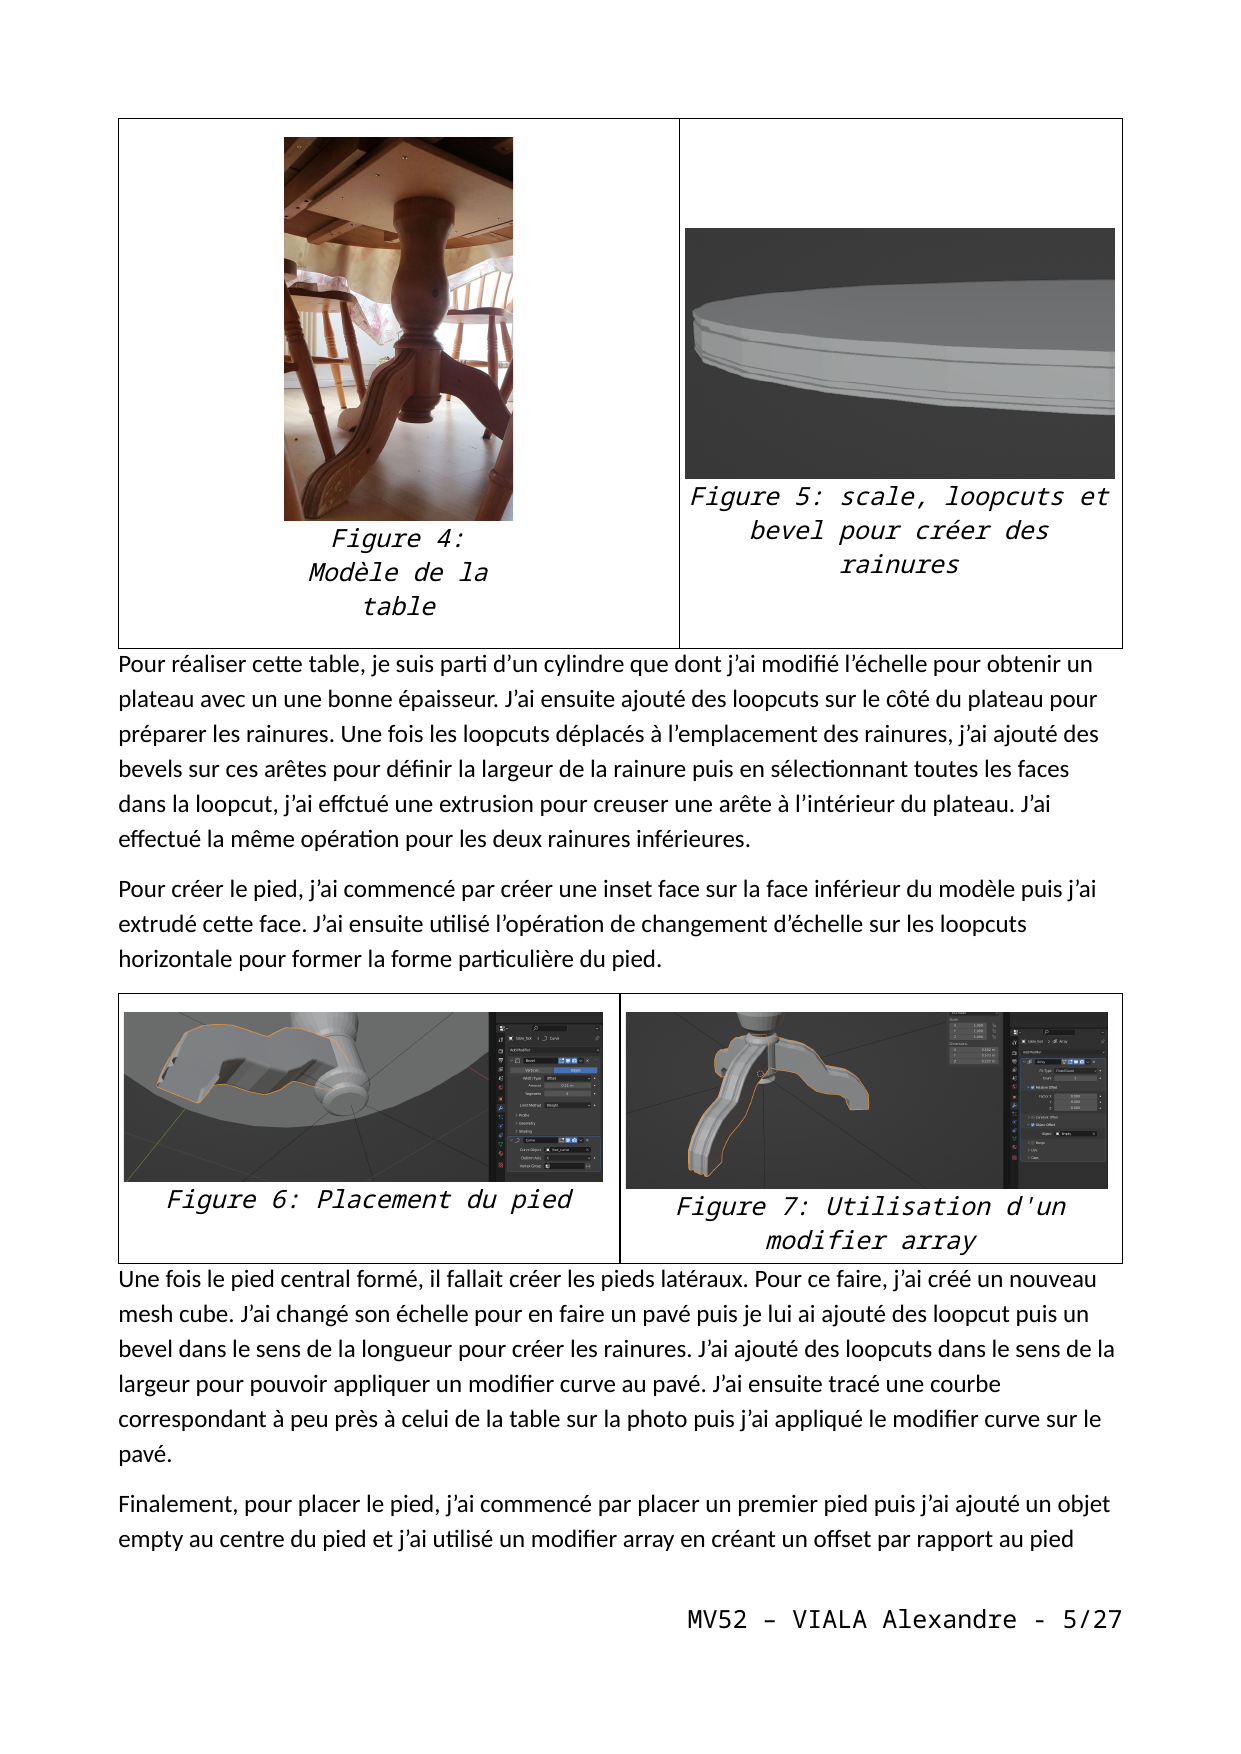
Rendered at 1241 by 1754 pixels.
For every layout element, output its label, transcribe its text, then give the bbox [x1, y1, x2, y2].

picture [685, 228, 1115, 479]
table_header [119, 994, 619, 1262]
text Pour réaliser cette table, je suis parti d’un cylindre que dont j’ai modifié l’échelle pour obtenir un plateau avec un une bonne épaisseur. J’ai ensuite ajouté des loopcuts sur le côté du plateau pour préparer les rainures. Une fois les loopcuts déplacés à l’emplacement des rainures, j’ai ajouté des bevels sur ces arêtes pour définir la largeur de la rainure puis en sélectionnant toutes les faces dans la loopcut, j’ai effctué une extrusion pour creuser une arête à l’intérieur du plateau. J’ai effectué la même opération pour les deux rainures inférieures. [118, 649, 1122, 854]
text Une fois le pied central formé, il fallait créer les pieds latéraux. Pour ce faire, j’ai créé un nouveau mesh cube. J’ai changé son échelle pour en faire un pavé puis je lui ai ajouté des loopcut puis un bevel dans le sens de la longueur pour créer les rainures. J’ai ajouté des loopcuts dans le sens de la largeur pour pouvoir appliquer un modifier curve au pavé. J’ai ensuite tracé une courbe correspondant à peu près à celui de la table sur la photo puis j’ai appliqué le modifier curve sur le pavé. [118, 1264, 1122, 1469]
picture [123, 1012, 615, 1182]
table_header [680, 119, 1122, 648]
picture [625, 1012, 1117, 1189]
text Pour créer le pied, j’ai commencé par créer une inset face sur la face inférieur du modèle puis j’ai extrudé cette face. J’ai ensuite utilisé l’opération de changement d’échelle sur les loopcuts horizontale pour former la forme particulière du pied. [118, 873, 1122, 974]
table_header [119, 119, 679, 648]
text Finalement, pour placer le pied, j’ai commencé par placer un premier pied puis j’ai ajouté un objet empty au centre du pied et j’ai utilisé un modifier array en créant un offset par rapport au pied [118, 1488, 1122, 1554]
table_header [621, 994, 1122, 1262]
